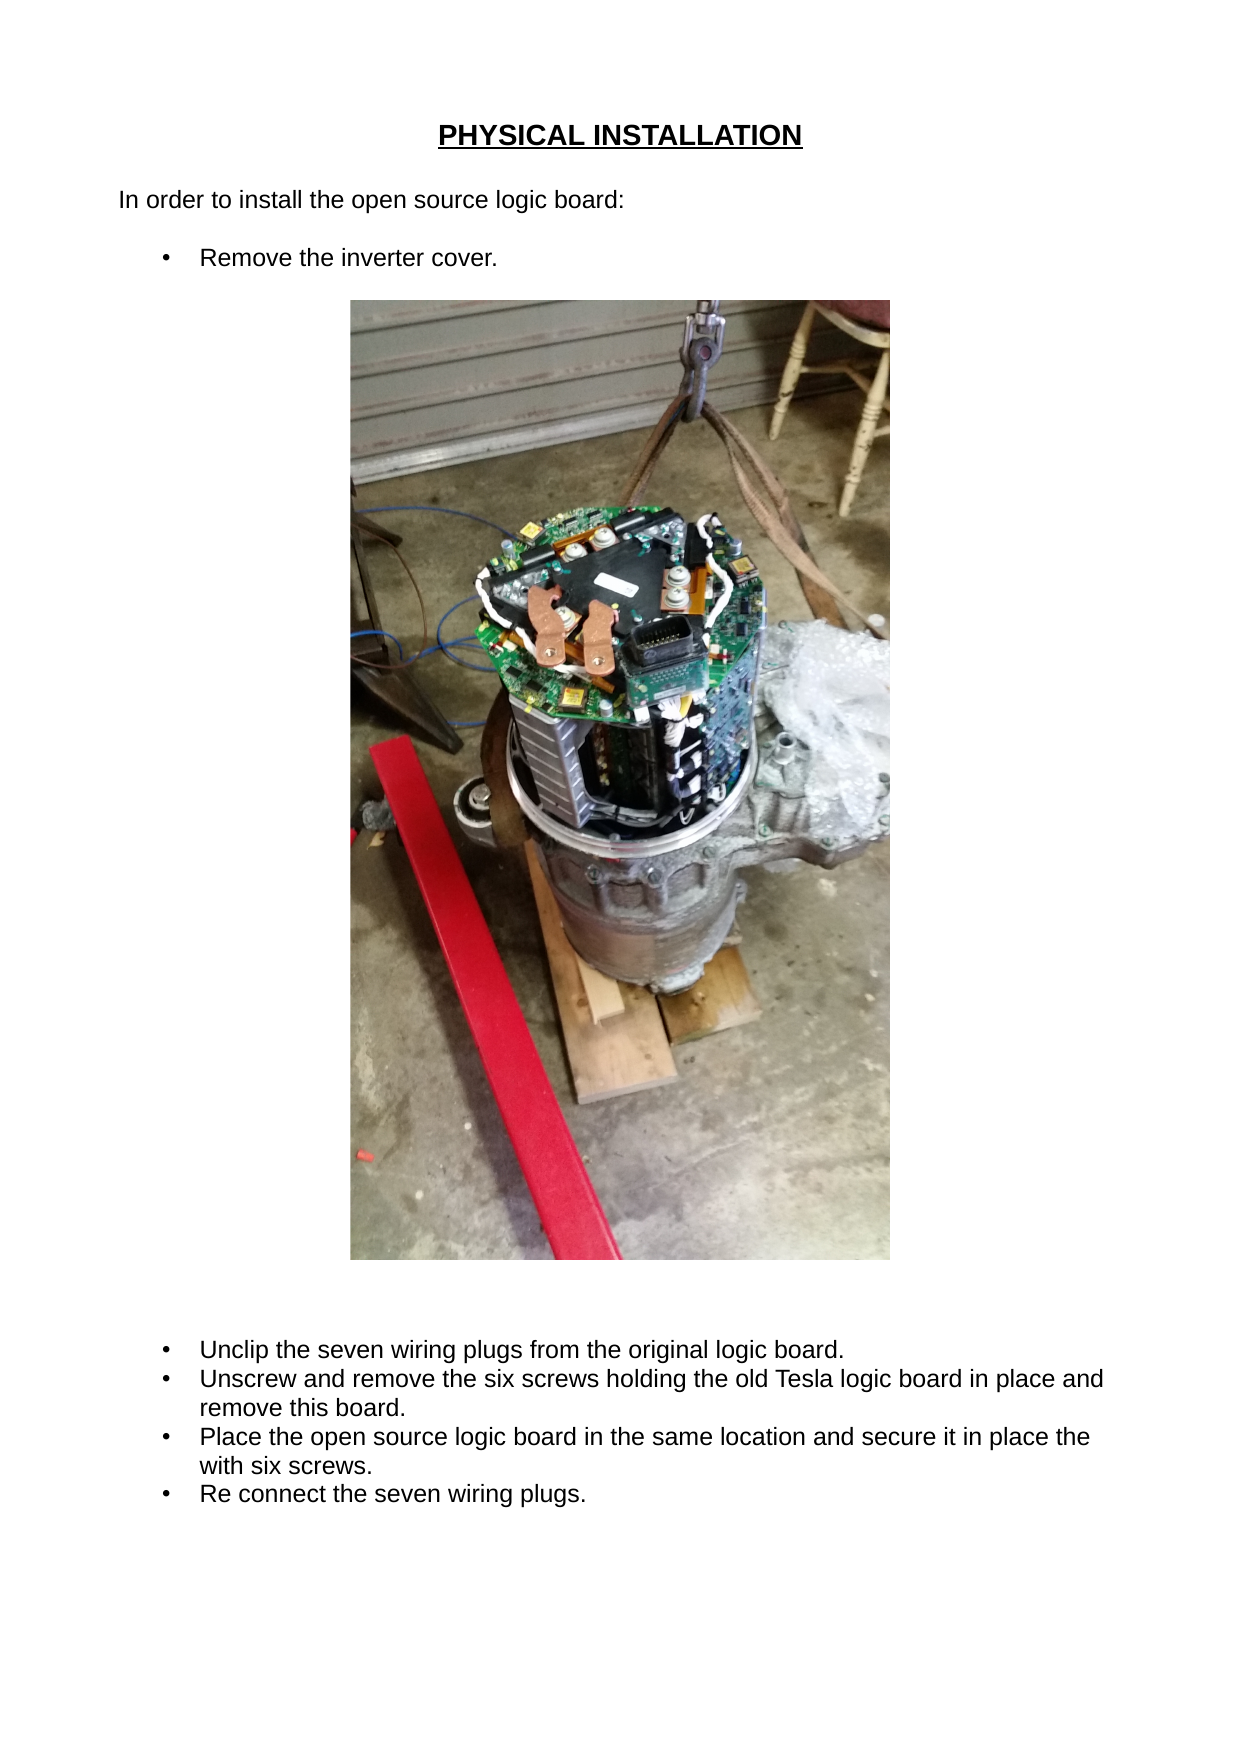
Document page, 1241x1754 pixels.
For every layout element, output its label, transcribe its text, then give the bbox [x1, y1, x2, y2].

list Place the open source logic board in the same location and secure it in place the with six screws. [162, 1422, 1122, 1479]
text In order to install the open source logic board: [118, 185, 1122, 214]
list Unclip the seven wiring plugs from the original logic board. [162, 1335, 1122, 1364]
picture [350, 300, 890, 1260]
list Remove the inverter cover. [162, 243, 1122, 272]
text PHYSICAL INSTALLATION [118, 118, 1122, 152]
list Re connect the seven wiring plugs. [162, 1479, 1122, 1508]
list Unscrew and remove the six screws holding the old Tesla logic board in place and remove this board. [162, 1364, 1122, 1422]
